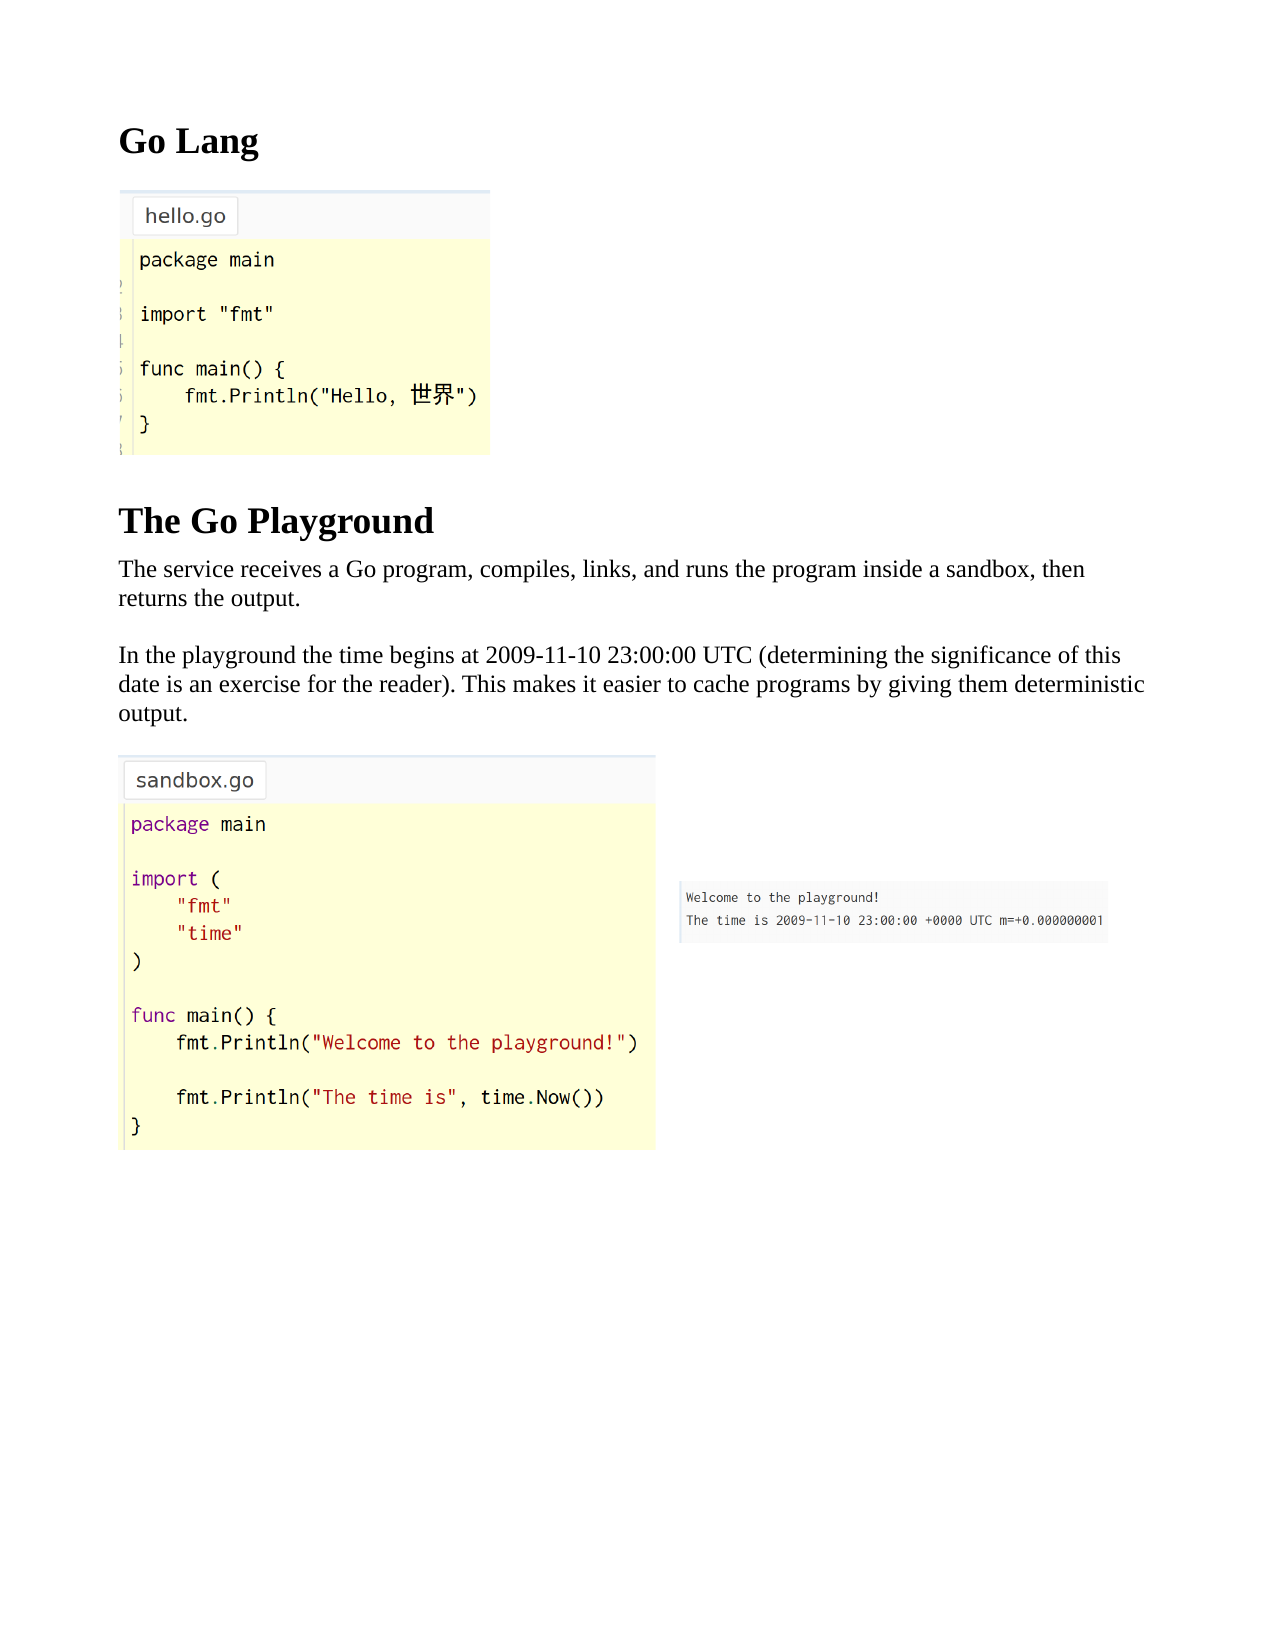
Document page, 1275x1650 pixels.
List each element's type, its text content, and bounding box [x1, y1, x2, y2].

text In the playground the time begins at 2009-11-10 23:00:00 UTC (determining the significance of this date is an exercise for the reader). This makes it easier to cache programs by giving them deterministic output. [118, 640, 1157, 726]
picture [679, 881, 1109, 943]
subtitle The Go Playground [118, 498, 1157, 541]
picture [118, 755, 656, 1150]
picture [119, 190, 491, 455]
text The service receives a Go program, compiles, links, and runs the program inside a sandbox, then returns the output. [118, 554, 1157, 611]
text Go Lang [118, 118, 1157, 161]
